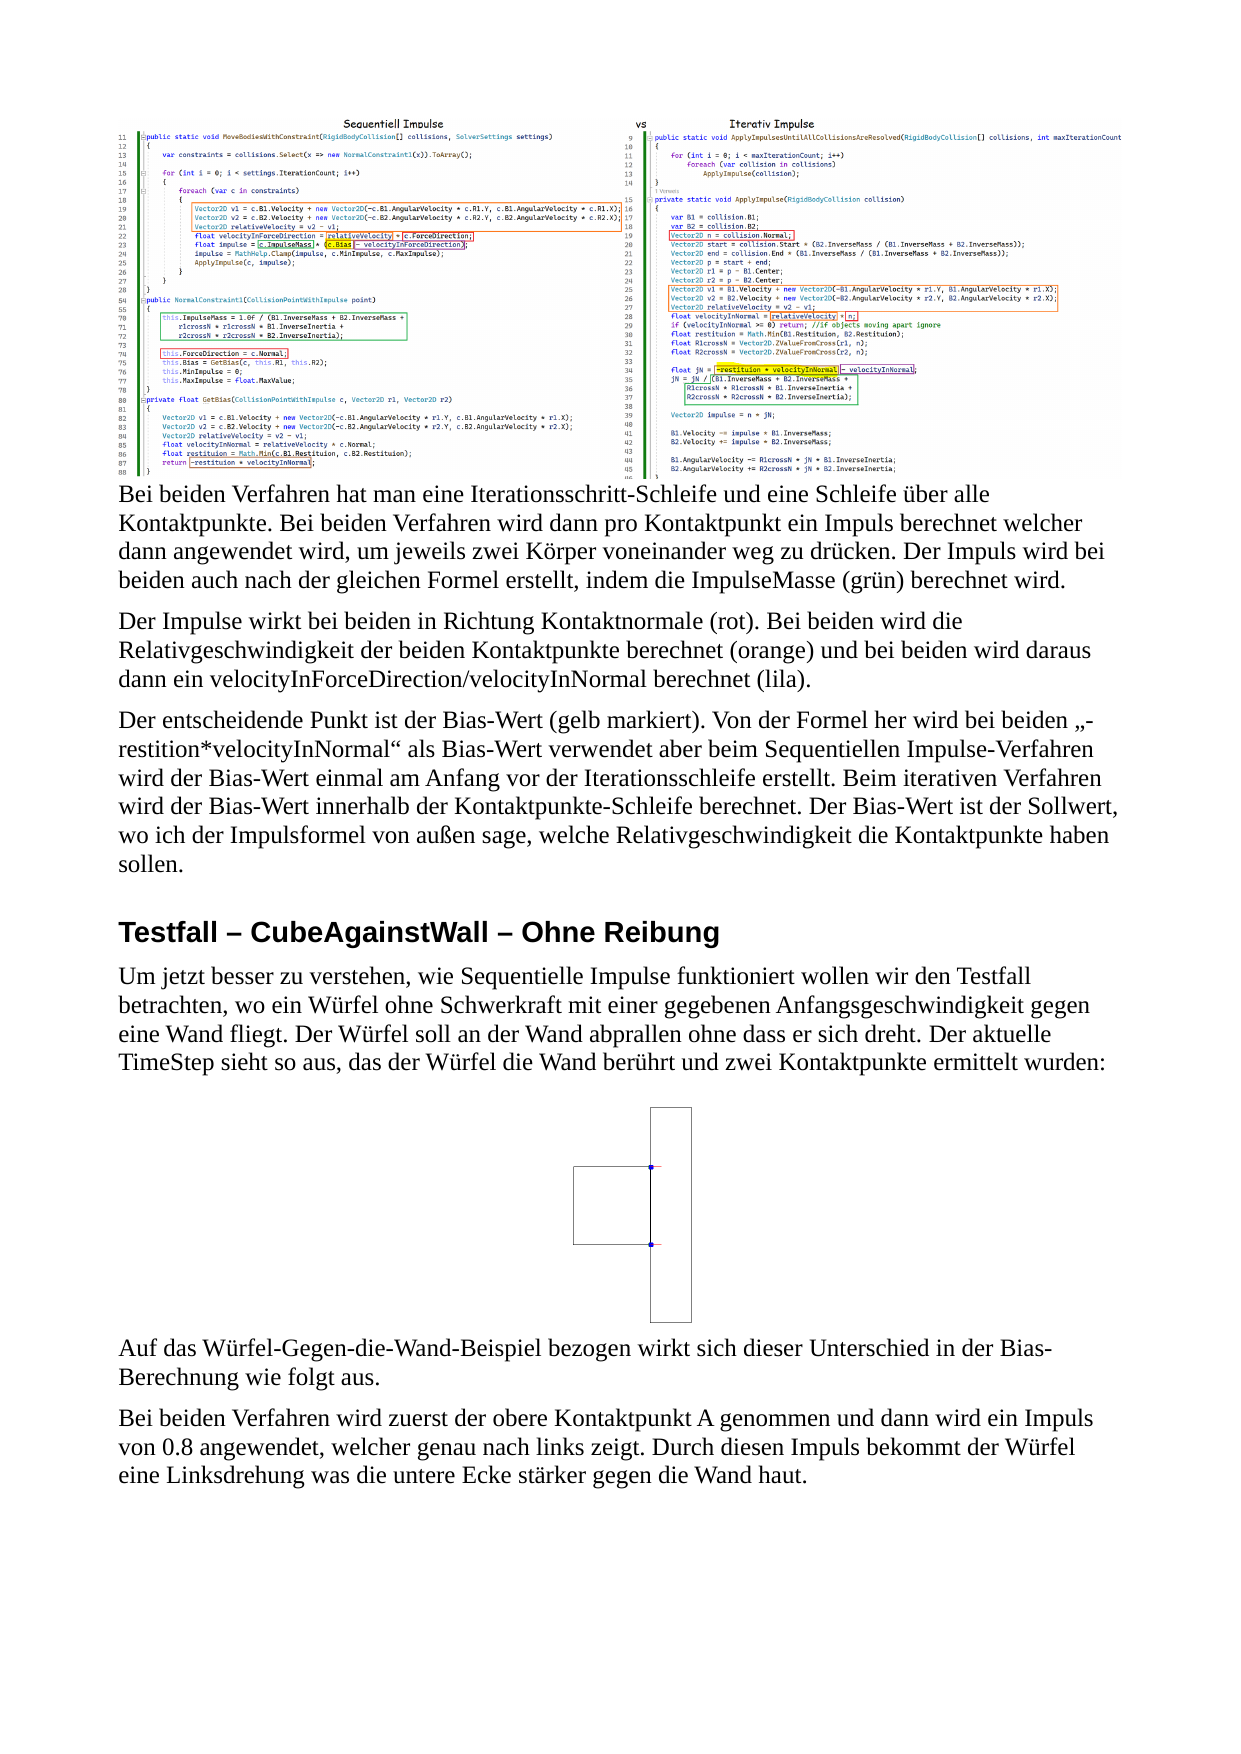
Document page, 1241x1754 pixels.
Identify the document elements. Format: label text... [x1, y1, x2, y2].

subtitle Testfall – CubeAgainstWall – Ohne Reibung [118, 915, 1122, 949]
picture [537, 1088, 703, 1334]
text Der entscheidende Punkt ist der Bias-Wert (gelb markiert). Von der Formel her wird bei beiden „-restition*velocityInNormal“ als Bias-Wert verwendet aber beim Sequentiellen Impulse-Verfahren wird der Bias-Wert einmal am Anfang vor der Iterationsschleife erstellt. Beim iterativen Verfahren wird der Bias-Wert innerhalb der Kontaktpunkte-Schleife berechnet. Der Bias-Wert ist der Sollwert, wo ich der Impulsformel von außen sage, welche Relativgeschwindigkeit die Kontaktpunkte haben sollen. [118, 705, 1122, 878]
text Um jetzt besser zu verstehen, wie Sequentielle Impulse funktioniert wollen wir den Testfall betrachten, wo ein Würfel ohne Schwerkraft mit einer gegebenen Anfangsgeschwindigkeit gegen eine Wand fliegt. Der Würfel soll an der Wand abprallen ohne dass er sich dreht. Der aktuelle TimeStep sieht so aus, das der Würfel die Wand berührt und zwei Kontaktpunkte ermittelt wurden: [118, 961, 1122, 1076]
text Der Impulse wirkt bei beiden in Richtung Kontaktnormale (rot). Bei beiden wird die Relativgeschwindigkeit der beiden Kontaktpunkte berechnet (orange) und bei beiden wird daraus dann ein velocityInForceDirection/velocityInNormal berechnet (lila). [118, 606, 1122, 693]
text Bei beiden Verfahren hat man eine Iterationsschritt-Schleife und eine Schleife über alle Kontaktpunkte. Bei beiden Verfahren wird dann pro Kontaktpunkt ein Impuls berechnet welcher dann angewendet wird, um jeweils zwei Körper voneinander weg zu drücken. Der Impuls wird bei beiden auch nach der gleichen Formel erstellt, indem die ImpulseMasse (grün) berechnet wird. [118, 479, 1122, 594]
text Auf das Würfel-Gegen-die-Wand-Beispiel bezogen wirkt sich dieser Unterschied in der Bias-Berechnung wie folgt aus. [118, 1089, 1122, 1391]
text Bei beiden Verfahren wird zuerst der obere Kontaktpunkt A genommen und dann wird ein Impuls von 0.8 angewendet, welcher genau nach links zeigt. Durch diesen Impuls bekommt der Würfel eine Linksdrehung was die untere Ecke stärker gegen die Wand haut. [118, 1403, 1122, 1489]
picture [118, 118, 1123, 479]
